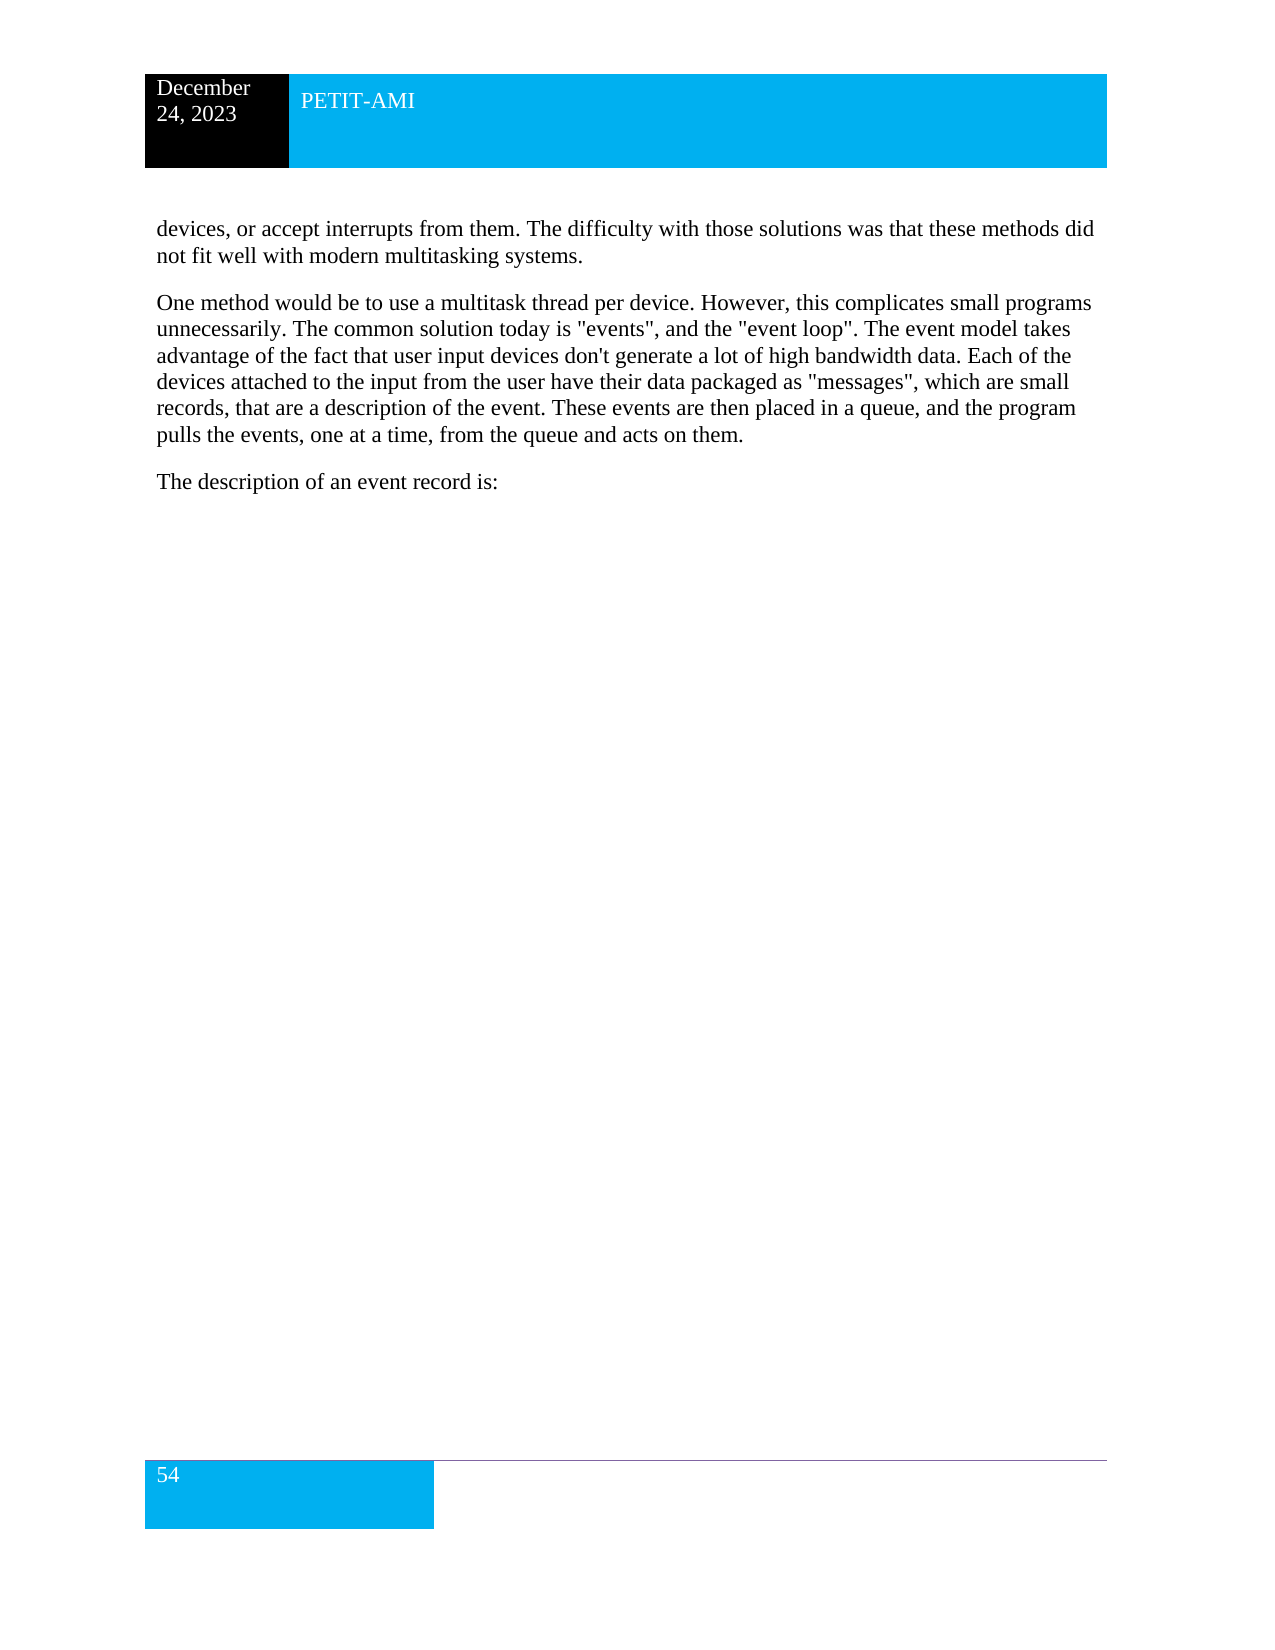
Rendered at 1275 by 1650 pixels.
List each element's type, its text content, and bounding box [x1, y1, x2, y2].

text One method would be to use a multitask thread per device. However, this complicates small programs unnecessarily. The common solution today is "events", and the "event loop". The event model takes advantage of the fact that user input devices don't generate a lot of high bandwidth data. Each of the devices attached to the input from the user have their data packaged as "messages", which are small records, that are a description of the event. These events are then placed in a queue, and the program pulls the events, one at a time, from the queue and acts on them. [156, 289, 1118, 447]
text The description of an event record is: [156, 468, 1118, 494]
text devices, or accept interrupts from them. The difficulty with those solutions was that these methods did not fit well with modern multitasking systems. [156, 215, 1118, 268]
